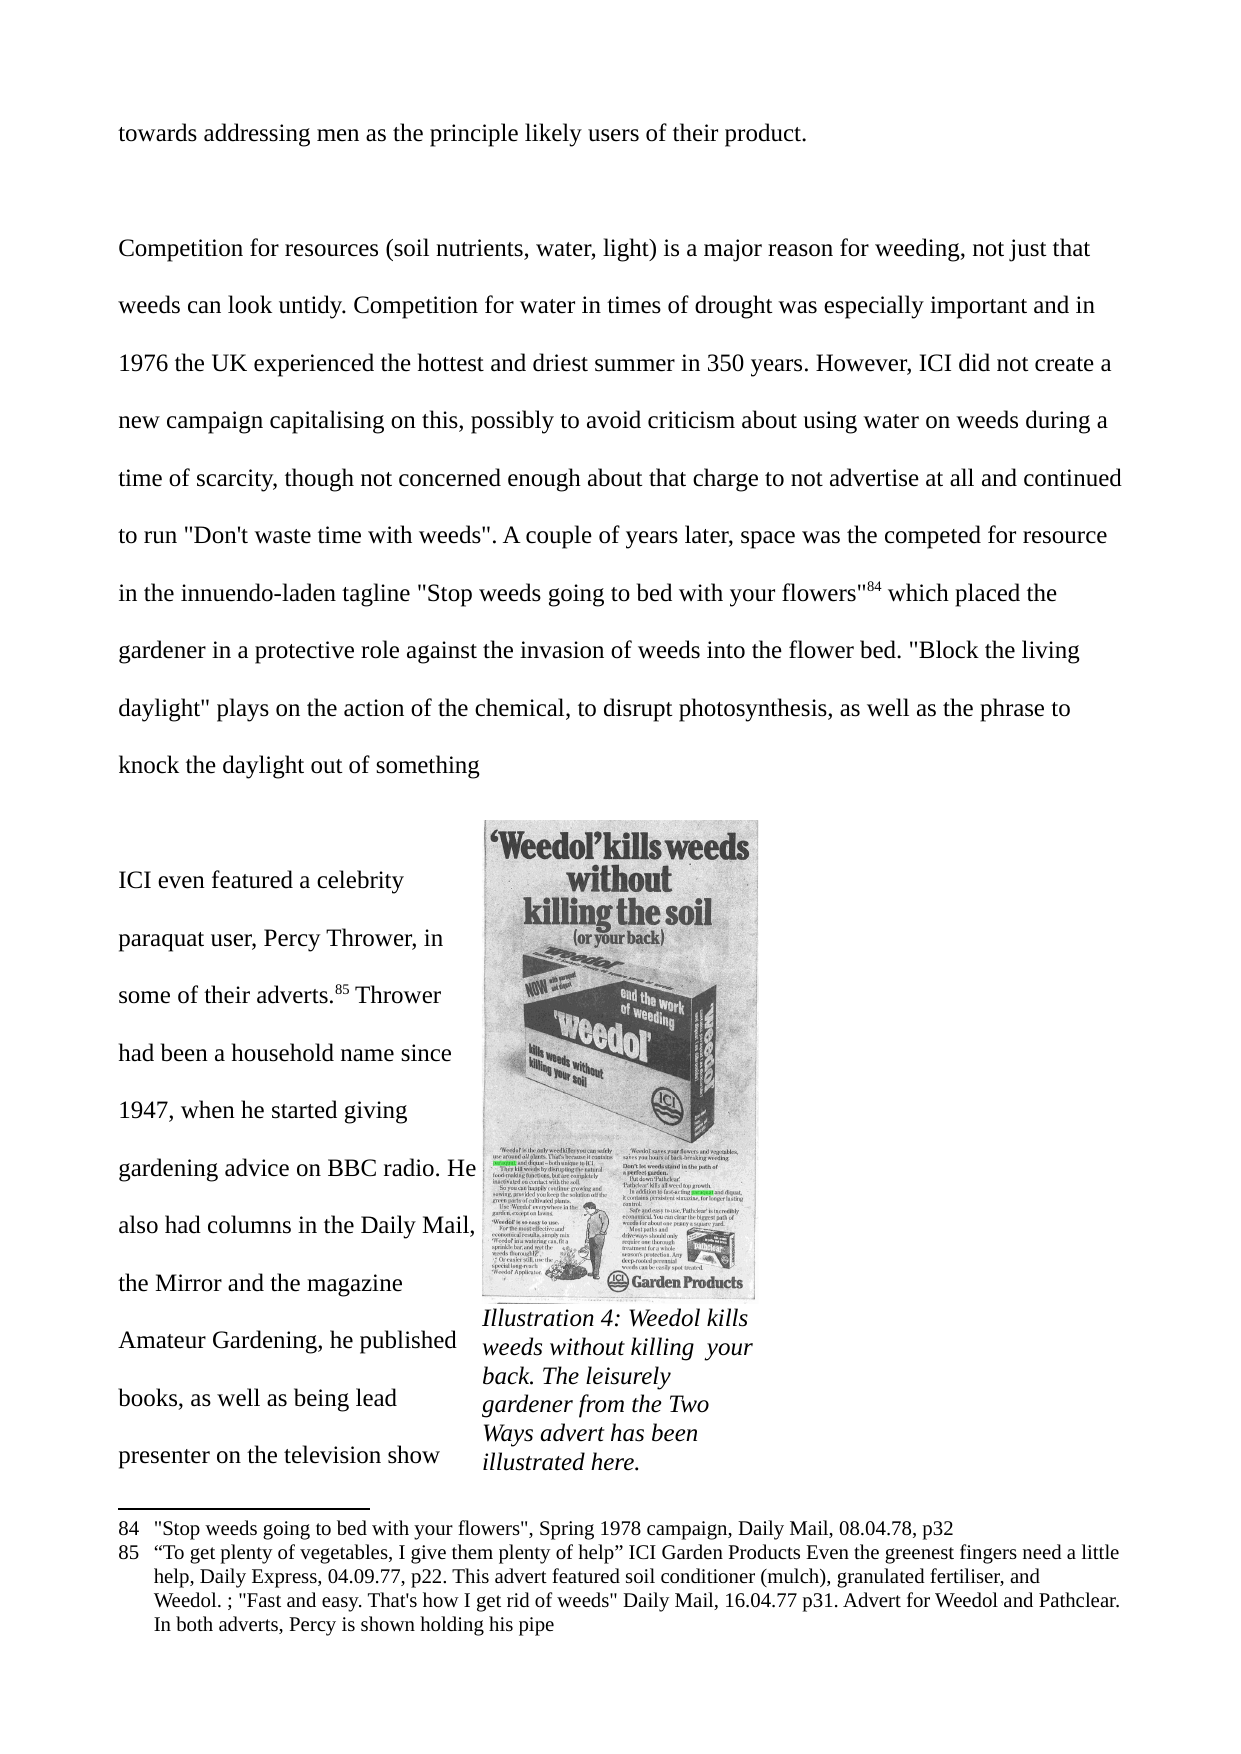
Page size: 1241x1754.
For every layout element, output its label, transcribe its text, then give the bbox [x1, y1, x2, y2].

picture [481, 820, 759, 1304]
text “To get plenty of vegetables, I give them plenty of help” ICI Garden Products Even the greenest fingers need a little help, Daily Express, 04.09.77, p22. This advert featured soil conditioner (mulch), granulated fertiliser, and Weedol. ; "Fast and easy. That's how I get rid of weeds" Daily Mail, 16.04.77 p31. Advert for Weedol and Pathclear. In both adverts, Percy is shown holding his pipe [118, 1539, 1122, 1636]
text "Stop weeds going to bed with your flowers", Spring 1978 campaign, Daily Mail, 08.04.78, p32 [118, 1516, 1122, 1539]
text Competition for resources (soil nutrients, water, light) is a major reason for weeding, not just that weeds can look untidy. Competition for water in times of drought was especially important and in 1976 the UK experienced the hottest and driest summer in 350 years. However, ICI did not create a new campaign capitalising on this, possibly to avoid criticism about using water on weeds during a time of scarcity, though not concerned enough about that charge to not advertise at all and continued to run "Don't waste time with weeds". A couple of years later, space was the competed for resource in the innuendo-laden tagline "Stop weeds going to bed with your flowers" which placed the gardener in a protective role against the invasion of weeds into the flower bed. "Block the living daylight" plays on the action of the chemical, to disrupt photosynthesis, as well as the phrase to knock the daylight out of something [118, 233, 1122, 779]
text [758, 866, 1122, 1469]
text ICI even featured a celebrity paraquat user, Percy Thrower, in some of their adverts. Thrower had been a household name since 1947, when he started giving gardening advice on BBC radio. He also had columns in the Daily Mail, the Mirror and the magazine Amateur Gardening, he published books, as well as being lead presenter on the television show [118, 866, 482, 1469]
text Illustration 4: Weedol kills weeds without killing your back. The leisurely gardener from the Two Ways advert has been illustrated here. [482, 1304, 758, 1476]
text towards addressing men as the principle likely users of their product. [118, 118, 1122, 147]
